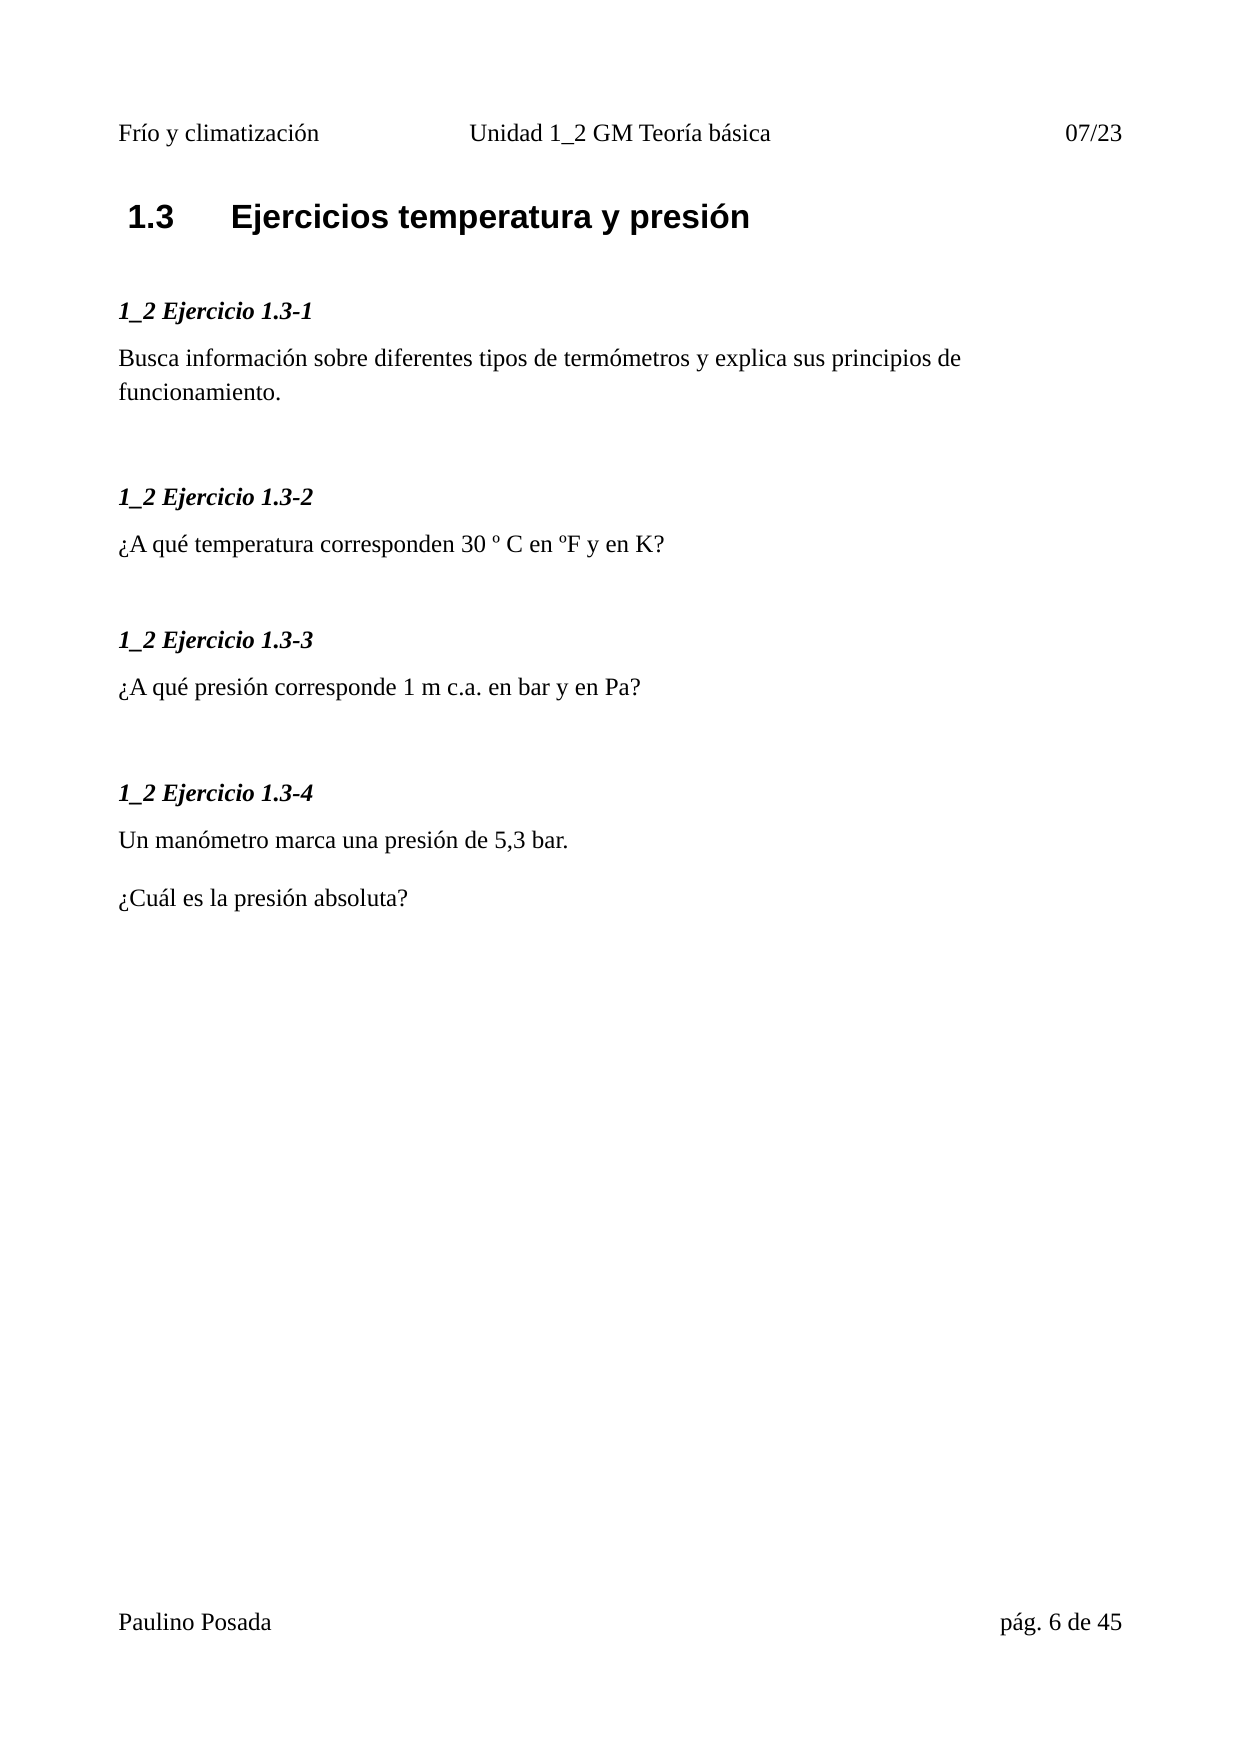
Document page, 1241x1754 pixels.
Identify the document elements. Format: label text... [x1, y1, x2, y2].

text ¿A qué temperatura corresponden 30 º C en ºF y en K? [118, 529, 1122, 558]
subtitle Ejercicios temperatura y presión [118, 197, 1122, 236]
text 1_2 Ejercicio 1.3-3 [118, 625, 1122, 653]
text Busca información sobre diferentes tipos de termómetros y explica sus principios de funcionamiento. [118, 343, 1122, 405]
text 1_2 Ejercicio 1.3-4 [118, 778, 1122, 806]
text 1_2 Ejercicio 1.3-1 [118, 296, 1122, 325]
text 1_2 Ejercicio 1.3-2 [118, 482, 1122, 511]
text ¿A qué presión corresponde 1 m c.a. en bar y en Pa? [118, 672, 1122, 701]
text Un manómetro marca una presión de 5,3 bar. [118, 825, 1122, 854]
text ¿Cuál es la presión absoluta? [118, 883, 1122, 912]
